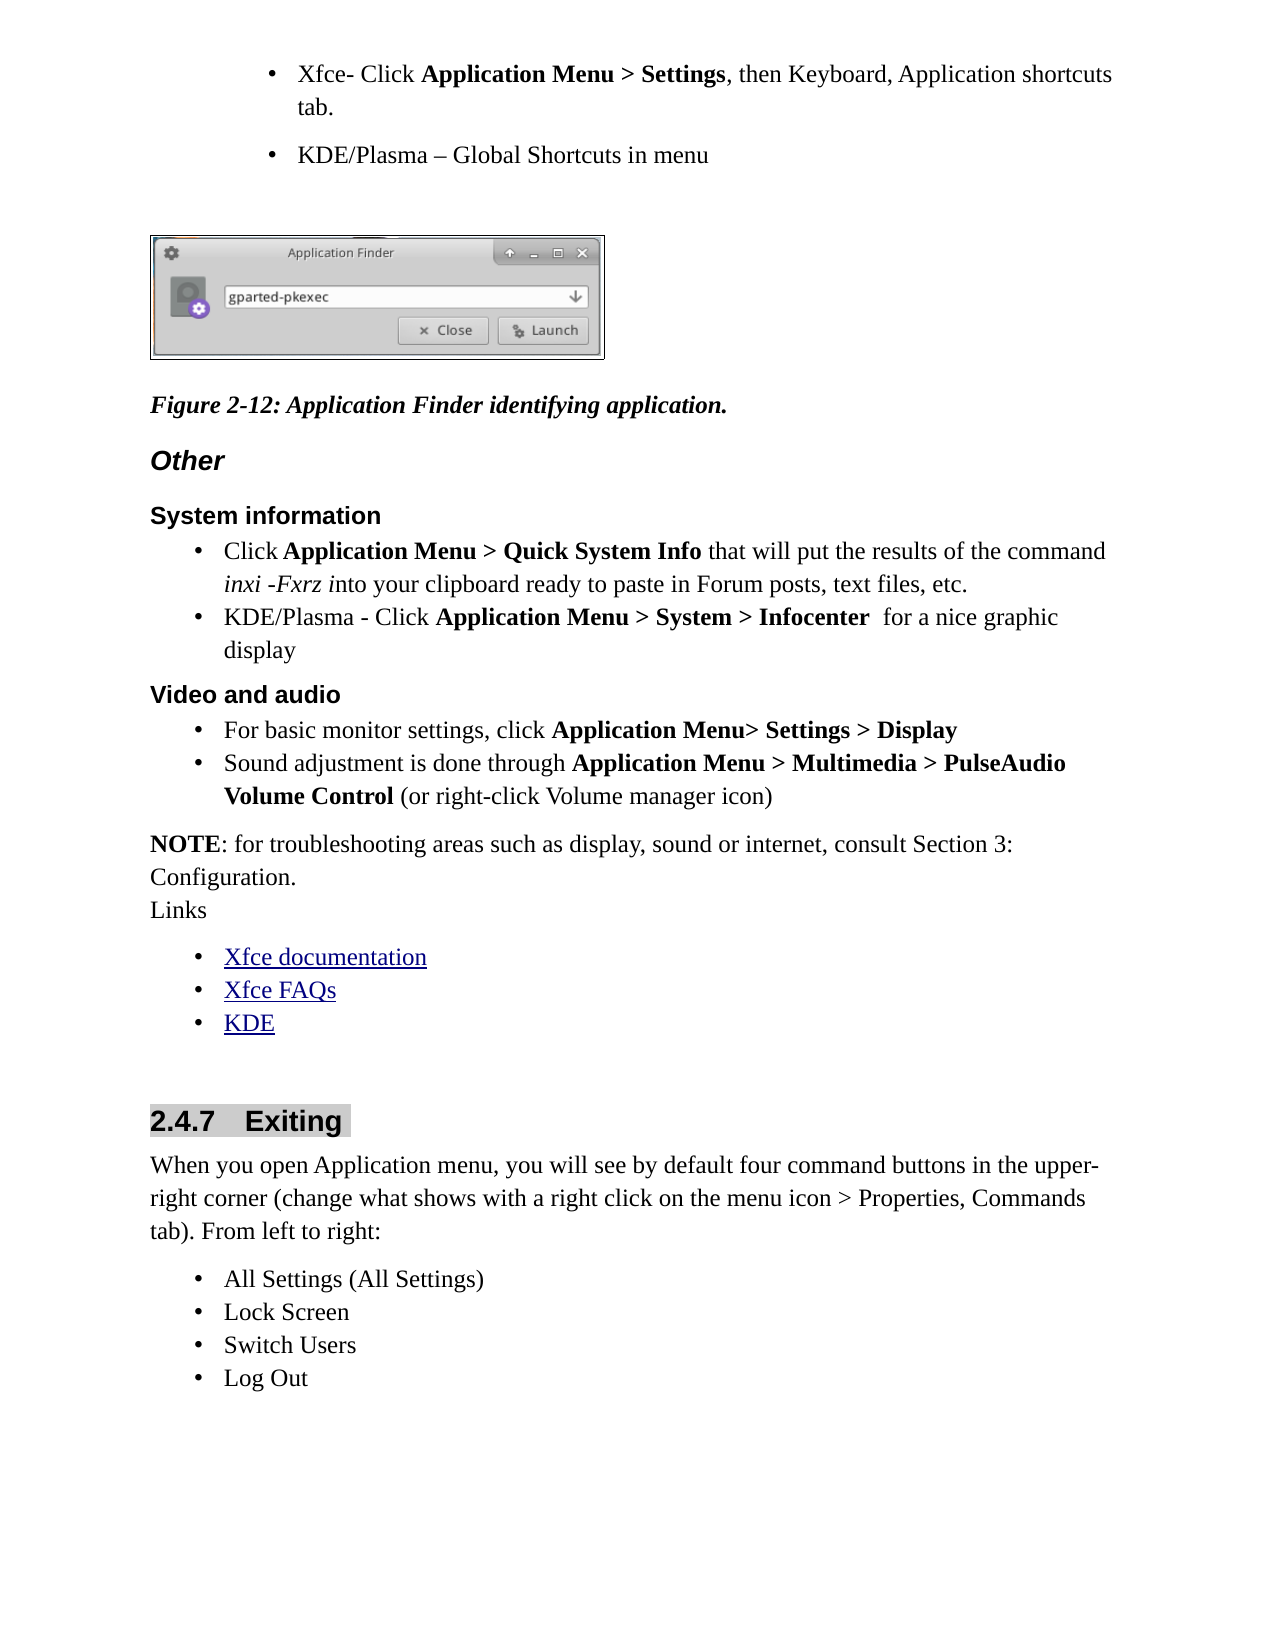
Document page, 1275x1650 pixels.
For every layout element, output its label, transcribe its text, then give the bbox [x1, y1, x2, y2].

list KDE [194, 1008, 1125, 1037]
list Click Application Menu > Quick System Info that will put the results of the command inxi -Fxrz into your clipboard ready to paste in Forum posts, text files, etc. [194, 536, 1125, 598]
picture [153, 237, 601, 356]
list Xfce documentation [194, 942, 1125, 971]
list Xfce- Click Application Menu > Settings, then Keyboard, Application shortcuts tab. [268, 59, 1125, 121]
text When you open Application menu, you will see by default four command buttons in the upper-right corner (change what shows with a right click on the menu icon > Properties, Commands tab). From left to right: [150, 1150, 1125, 1245]
list For basic monitor settings, click Application Menu> Settings > Display [194, 715, 1125, 744]
list Log Out [194, 1363, 1125, 1391]
subtitle Other [150, 444, 1125, 476]
list Sound adjustment is done through Application Menu > Multimedia > PulseAudio Volume Control (or right-click Volume manager icon) [194, 748, 1125, 810]
subtitle Video and audio [150, 680, 1125, 709]
subtitle 2.4.7 Exiting [351, 1104, 1125, 1137]
list Xfce FAQs [194, 976, 1125, 1004]
list KDE/Plasma - Click Application Menu > System > Infocenter for a nice graphic display [194, 602, 1125, 664]
list All Settings (All Settings) [194, 1264, 1125, 1292]
text NOTE: for troubleshooting areas such as display, sound or internet, consult Section 3: Configuration. [150, 829, 1125, 891]
list Switch Users [194, 1330, 1125, 1358]
text Figure 2-12: Application Finder identifying application. [150, 390, 1125, 419]
subtitle System information [150, 501, 1125, 529]
list Lock Screen [194, 1297, 1125, 1325]
list KDE/Plasma – Global Shortcuts in menu [268, 140, 1125, 168]
text Links [150, 895, 1125, 924]
